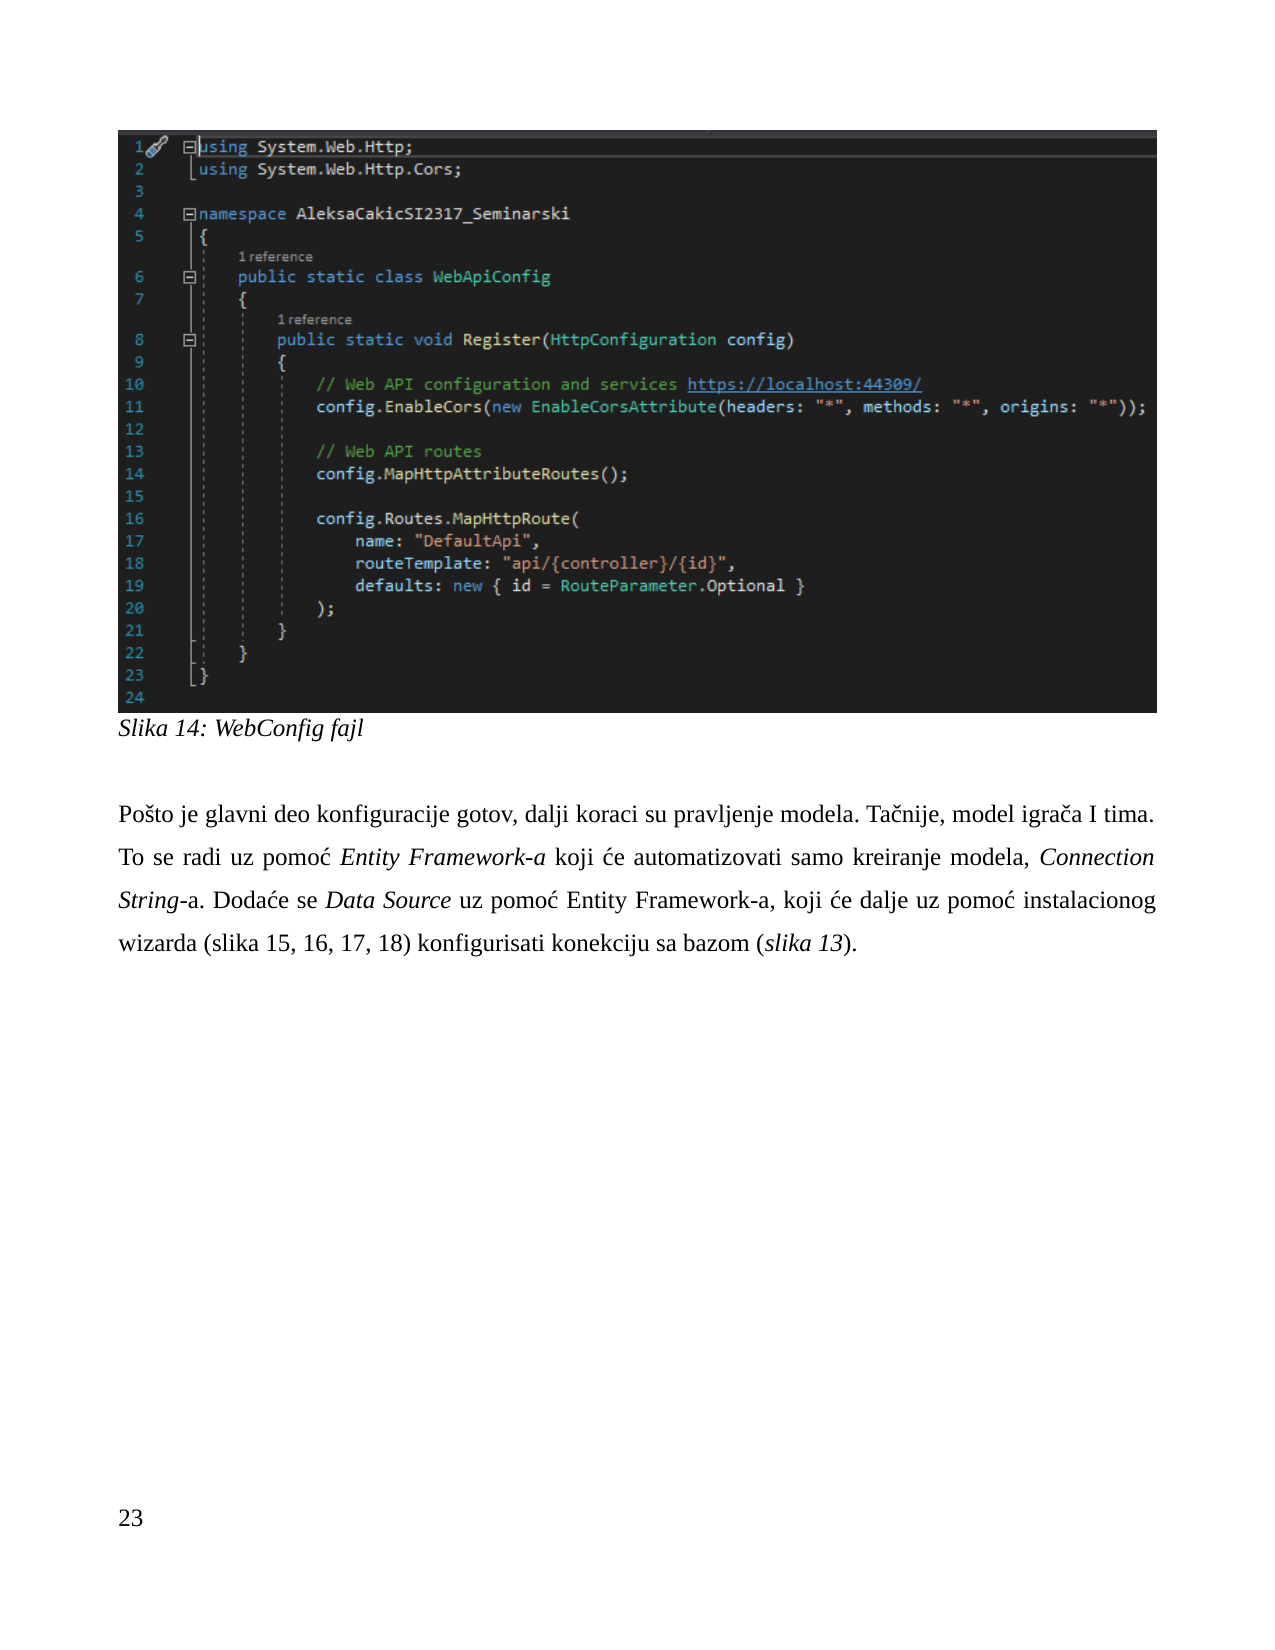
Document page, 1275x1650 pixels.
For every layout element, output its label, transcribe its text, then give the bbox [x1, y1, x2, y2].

text [118, 118, 1157, 130]
picture [118, 130, 1157, 713]
text Slika 14: WebConfig fajl [118, 713, 1157, 741]
text Pošto je glavni deo konfiguracije gotov, dalji koraci su pravljenje modela. Tačnije, model igrača I tima. To se radi uz pomoć Entity Framework-a koji će automatizovati samo kreiranje modela, Connection String-a. Dodaće se Data Source uz pomoć Entity Framework-a, koji će dalje uz pomoć instalacionog wizarda (slika 15, 16, 17, 18) konfigurisati konekciju sa bazom (slika 13). [118, 741, 1157, 957]
